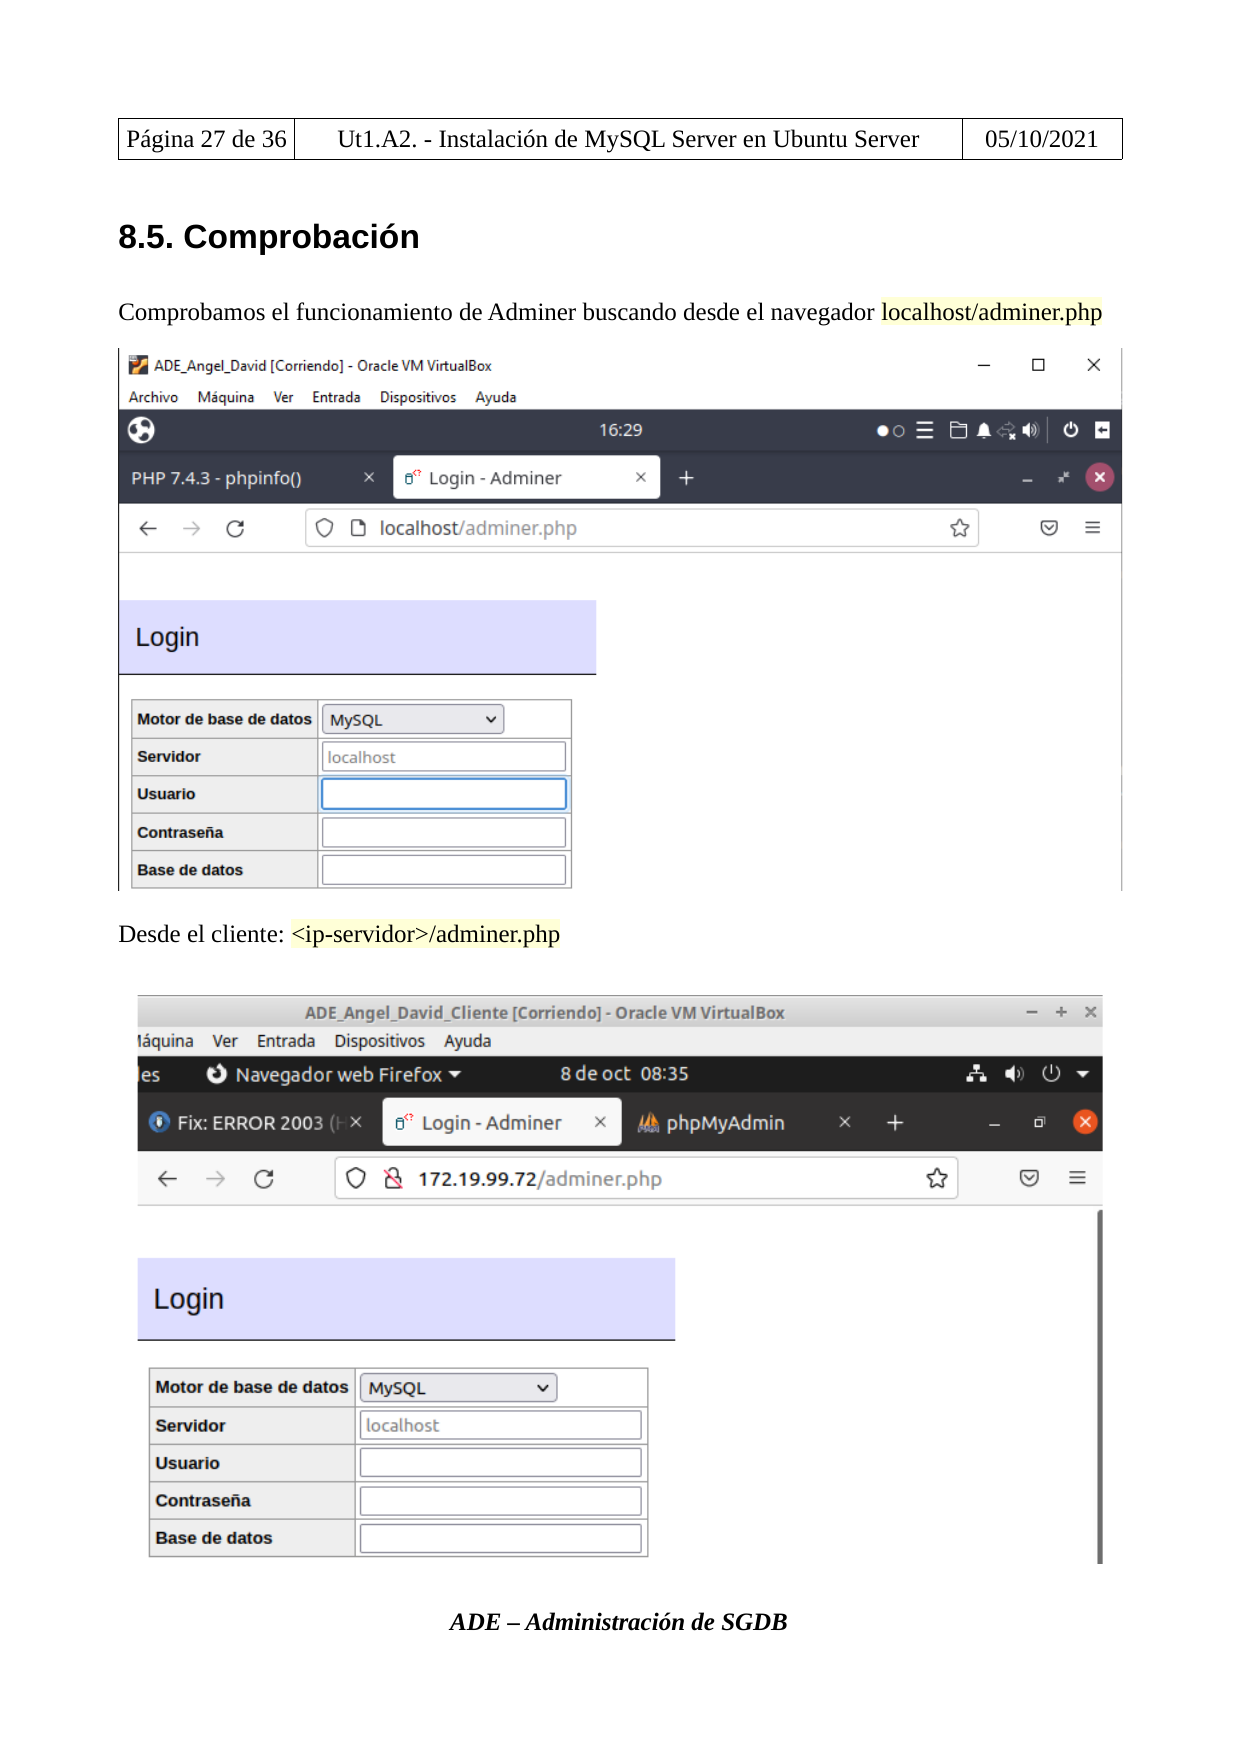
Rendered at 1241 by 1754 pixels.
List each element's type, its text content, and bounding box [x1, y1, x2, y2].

picture [137, 995, 1103, 1564]
text Desde el cliente: <ip-servidor>/adminer.php [118, 919, 1122, 948]
text Comprobamos el funcionamiento de Adminer buscando desde el navegador localhost/adminer.php [118, 297, 1122, 325]
picture [118, 348, 1123, 891]
subtitle 8.5. Comprobación [118, 217, 1122, 255]
